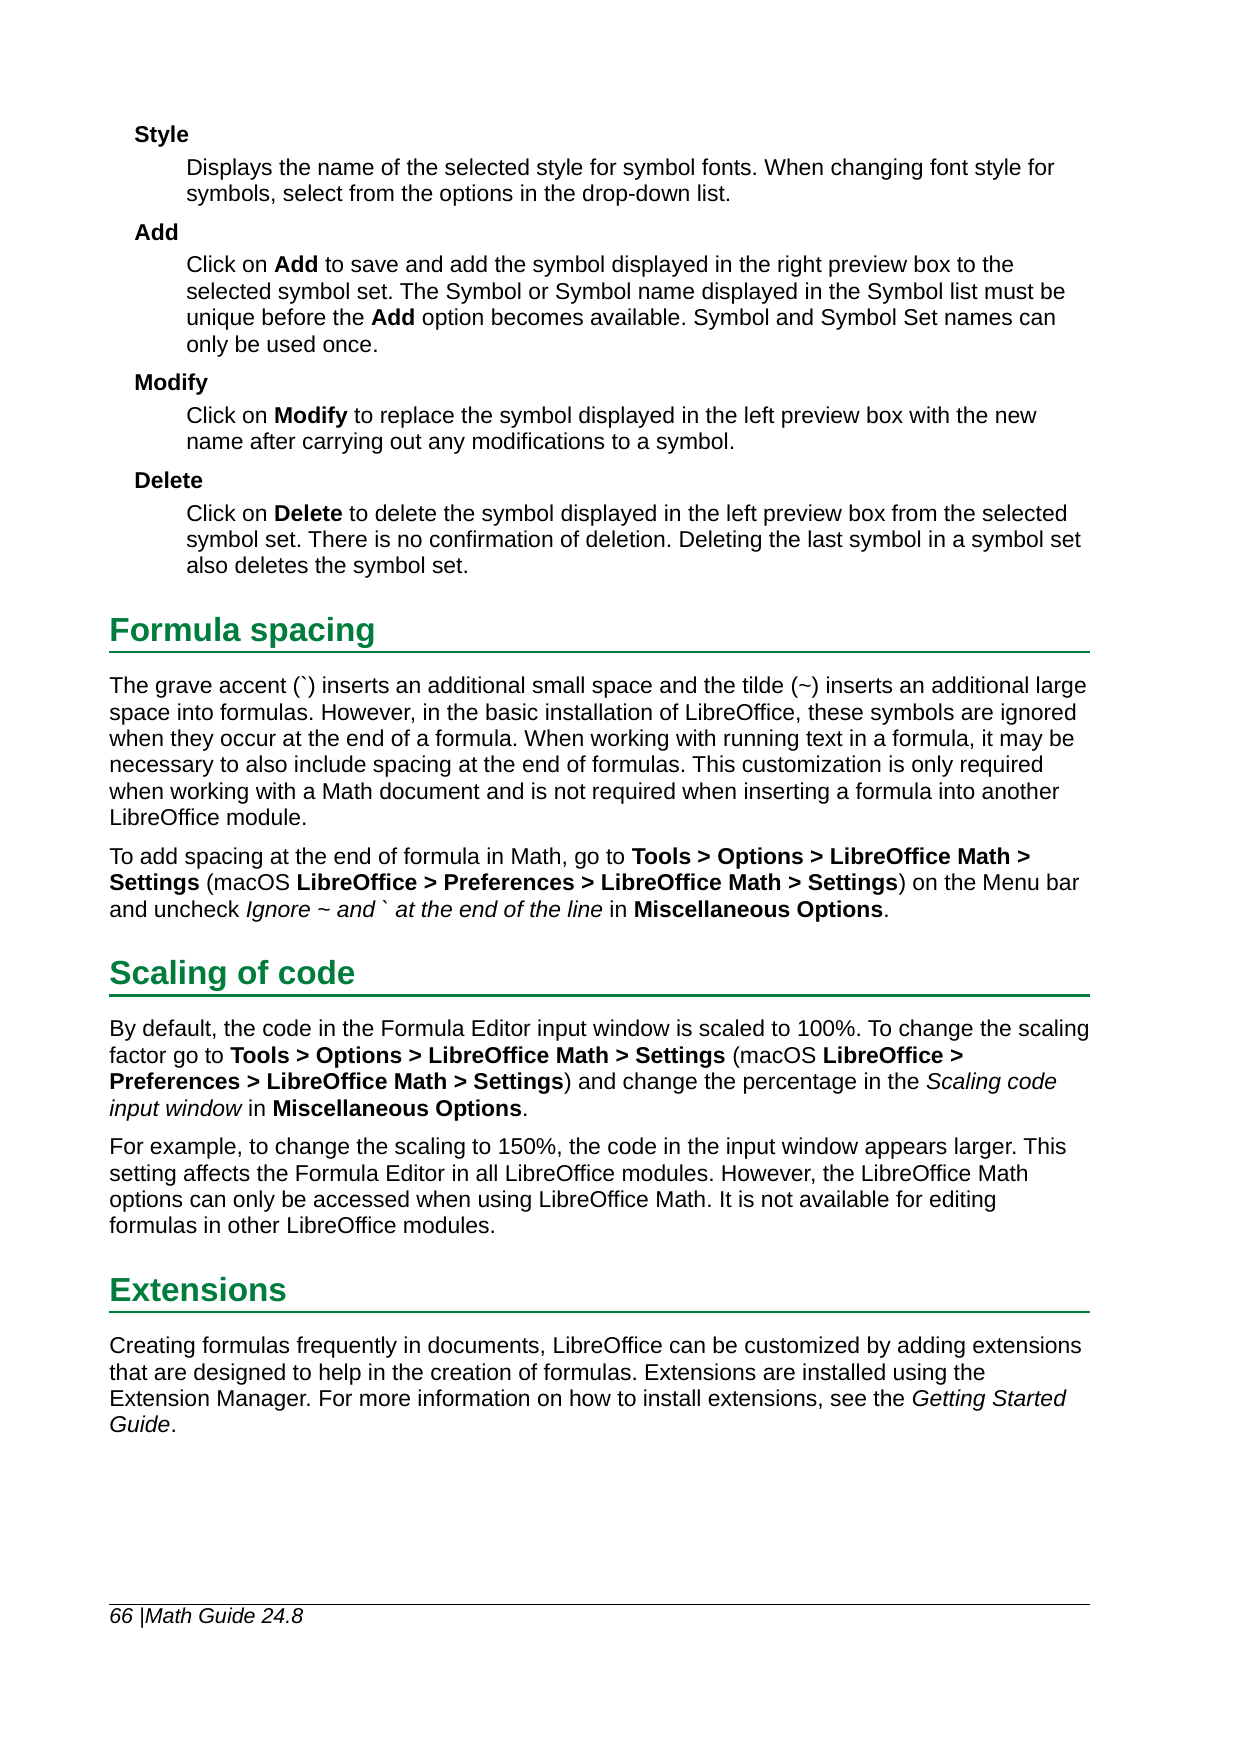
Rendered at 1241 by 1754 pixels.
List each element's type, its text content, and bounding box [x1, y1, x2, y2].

text Add [134, 219, 1090, 245]
text For example, to change the scaling to 150%, the code in the input window appears larger. This setting affects the Formula Editor in all LibreOffice modules. However, the LibreOffice Math options can only be accessed when using LibreOffice Math. It is not available for editing formulas in other LibreOffice modules. [109, 1133, 1090, 1239]
text Click on Add to save and add the symbol displayed in the right preview box to the selected symbol set. The Symbol or Symbol name displayed in the Symbol list must be unique before the Add option becomes available. Symbol and Symbol Set names can only be used once. [186, 251, 1090, 357]
subtitle Extensions [109, 1270, 1090, 1311]
text Style [134, 121, 1090, 147]
text Click on Delete to delete the symbol displayed in the left preview box from the selected symbol set. There is no confirmation of deletion. Deleting the last symbol in a symbol set also deletes the symbol set. [186, 500, 1090, 579]
text The grave accent (`) inserts an additional small space and the tilde (~) inserts an additional large space into formulas. However, in the basic installation of LibreOffice, these symbols are ignored when they occur at the end of a formula. When working with running text in a formula, it may be necessary to also include spacing at the end of formulas. This customization is only required when working with a Math document and is not required when inserting a formula into another LibreOffice module. [109, 672, 1090, 830]
text To add spacing at the end of formula in Math, go to Tools > Options > LibreOffice Math > Settings (macOS LibreOffice > Preferences > LibreOffice Math > Settings) on the Menu bar and uncheck Ignore ~ and ` at the end of the line in Miscellaneous Options. [109, 843, 1090, 922]
text Delete [134, 467, 1090, 493]
subtitle Formula spacing [109, 610, 1090, 651]
text Modify [134, 369, 1090, 396]
text By default, the code in the Formula Editor input window is scaled to 100%. To change the scaling factor go to Tools > Options > LibreOffice Math > Settings (macOS LibreOffice > Preferences > LibreOffice Math > Settings) and change the percentage in the Scaling code input window in Miscellaneous Options. [109, 1015, 1090, 1121]
subtitle Scaling of code [109, 953, 1090, 994]
text Click on Modify to replace the symbol displayed in the left preview box with the new name after carrying out any modifications to a symbol. [186, 402, 1090, 455]
text Displays the name of the selected style for symbol fonts. When changing font style for symbols, select from the options in the drop-down list. [186, 154, 1090, 206]
text Creating formulas frequently in documents, LibreOffice can be customized by adding extensions that are designed to help in the creation of formulas. Extensions are installed using the Extension Manager. For more information on how to install extensions, see the Getting Started Guide. [109, 1332, 1090, 1438]
